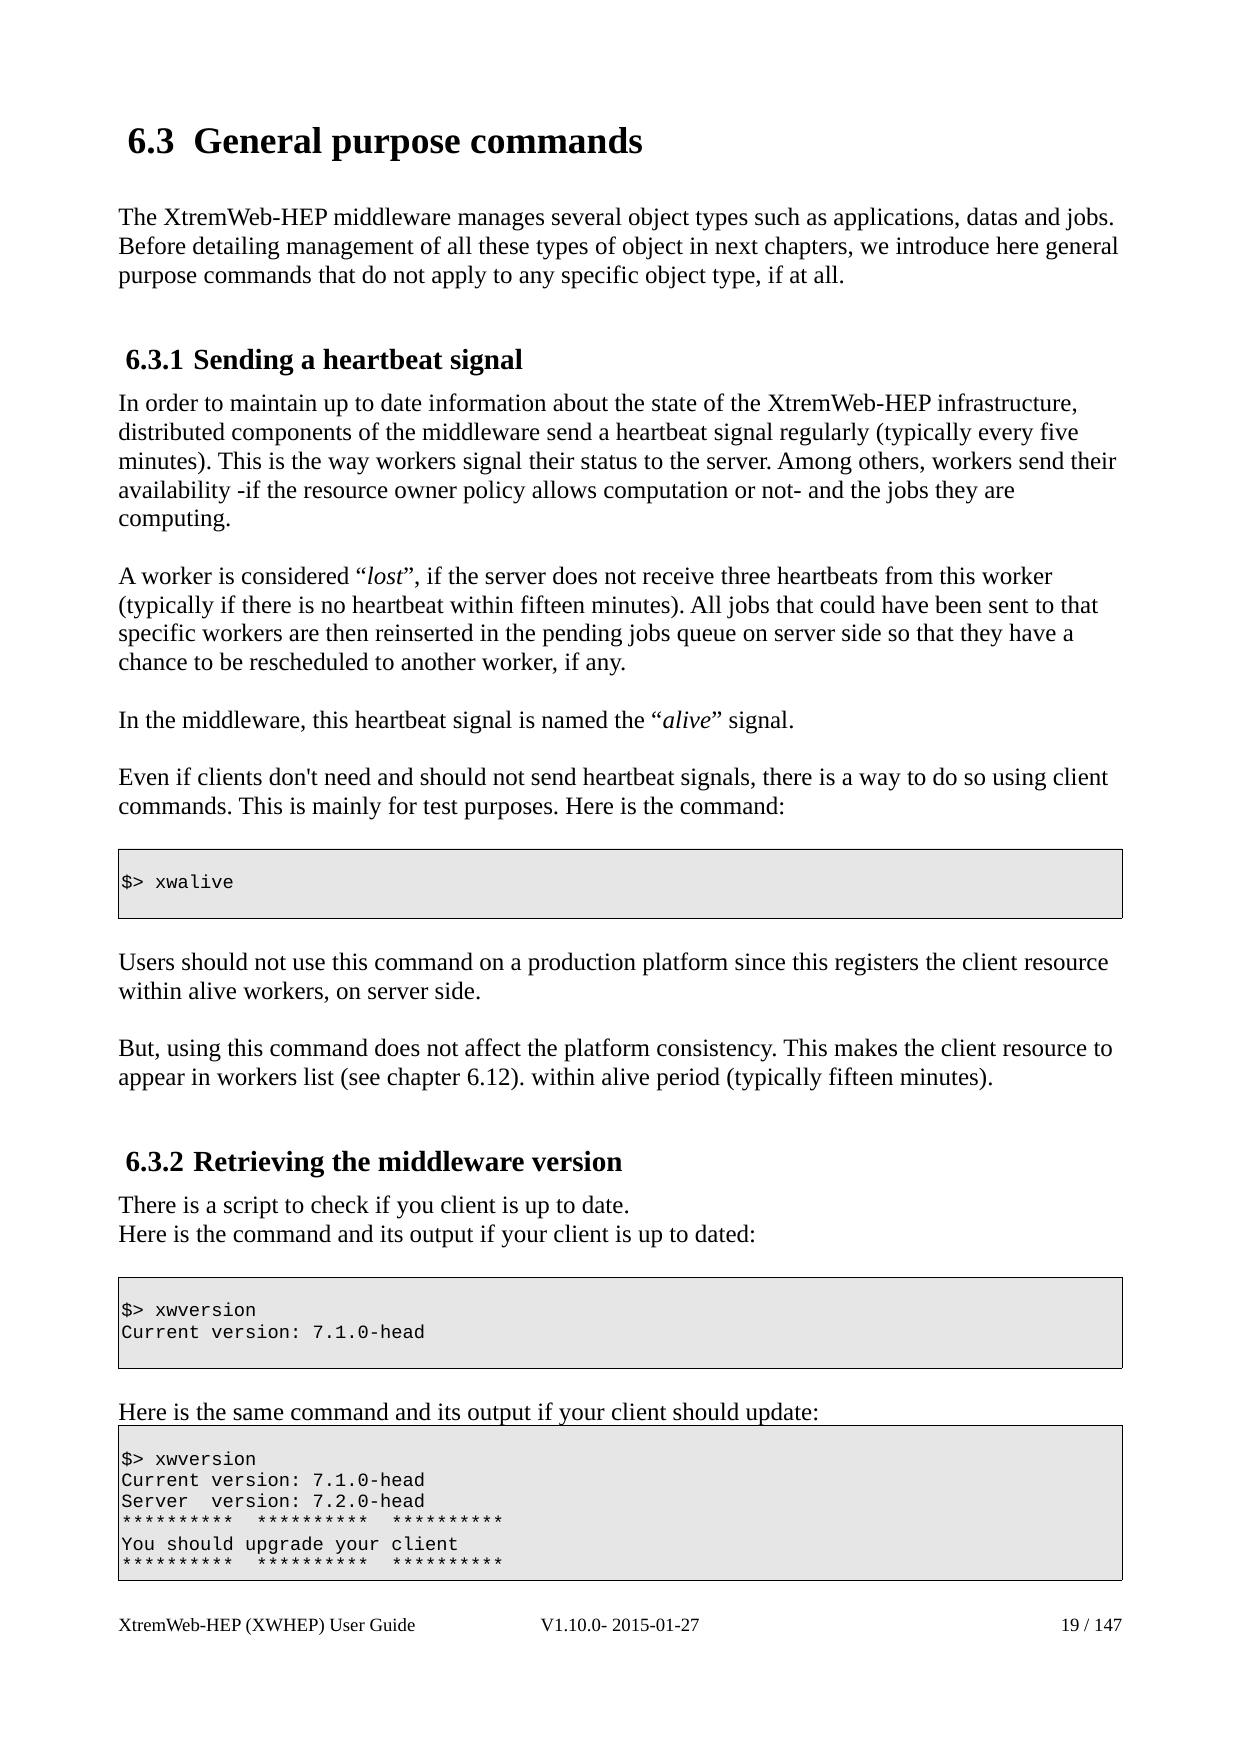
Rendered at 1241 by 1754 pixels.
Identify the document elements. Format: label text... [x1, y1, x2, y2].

text In order to maintain up to date information about the state of the XtremWeb-HEP infrastructure, distributed components of the middleware send a heartbeat signal regularly (typically every five minutes). This is the way workers signal their status to the server. Among others, workers send their availability -if the resource owner policy allows computation or not- and the jobs they are computing. [118, 388, 1122, 532]
text You should upgrade your client [119, 1532, 1122, 1553]
subtitle Retrieving the middleware version [118, 1144, 1122, 1178]
text But, using this command does not affect the platform consistency. This makes the client resource to appear in workers list (see chapter 6.12). within alive period (typically fifteen minutes). [118, 1033, 1122, 1091]
text There is a script to check if you client is up to date. [118, 1191, 1122, 1219]
text Users should not use this command on a production platform since this registers the client resource within alive workers, on server side. [118, 947, 1122, 1004]
subtitle Sending a heartbeat signal [118, 342, 1122, 376]
text In the middleware, this heartbeat signal is named the “alive” signal. [118, 705, 1122, 733]
text Here is the command and its output if your client is up to dated: [118, 1219, 1122, 1248]
subtitle General purpose commands [118, 118, 1122, 161]
text The XtremWeb-HEP middleware manages several object types such as applications, datas and jobs. [118, 202, 1122, 231]
text Current version: 7.1.0-head [119, 1468, 1122, 1489]
text A worker is considered “lost”, if the server does not receive three heartbeats from this worker (typically if there is no heartbeat within fifteen minutes). All jobs that could have been sent to that specific workers are then reinserted in the pending jobs queue on server side so that they have a chance to be rescheduled to another worker, if any. [118, 561, 1122, 676]
text $> xwalive [119, 870, 1122, 891]
text $> xwversion [119, 1447, 1122, 1468]
text ********** ********** ********** [119, 1510, 1122, 1532]
text $> xwversion [119, 1298, 1122, 1319]
text Here is the same command and its output if your client should update: [118, 1397, 1122, 1425]
text Before detailing management of all these types of object in next chapters, we introduce here general purpose commands that do not apply to any specific object type, if at all. [118, 231, 1122, 289]
text Server version: 7.2.0-head [119, 1489, 1122, 1510]
text ********** ********** ********** [119, 1553, 1122, 1580]
text Current version: 7.1.0-head [119, 1319, 1122, 1341]
text Even if clients don't need and should not send heartbeat signals, there is a way to do so using client commands. This is mainly for test purposes. Here is the command: [118, 762, 1122, 820]
